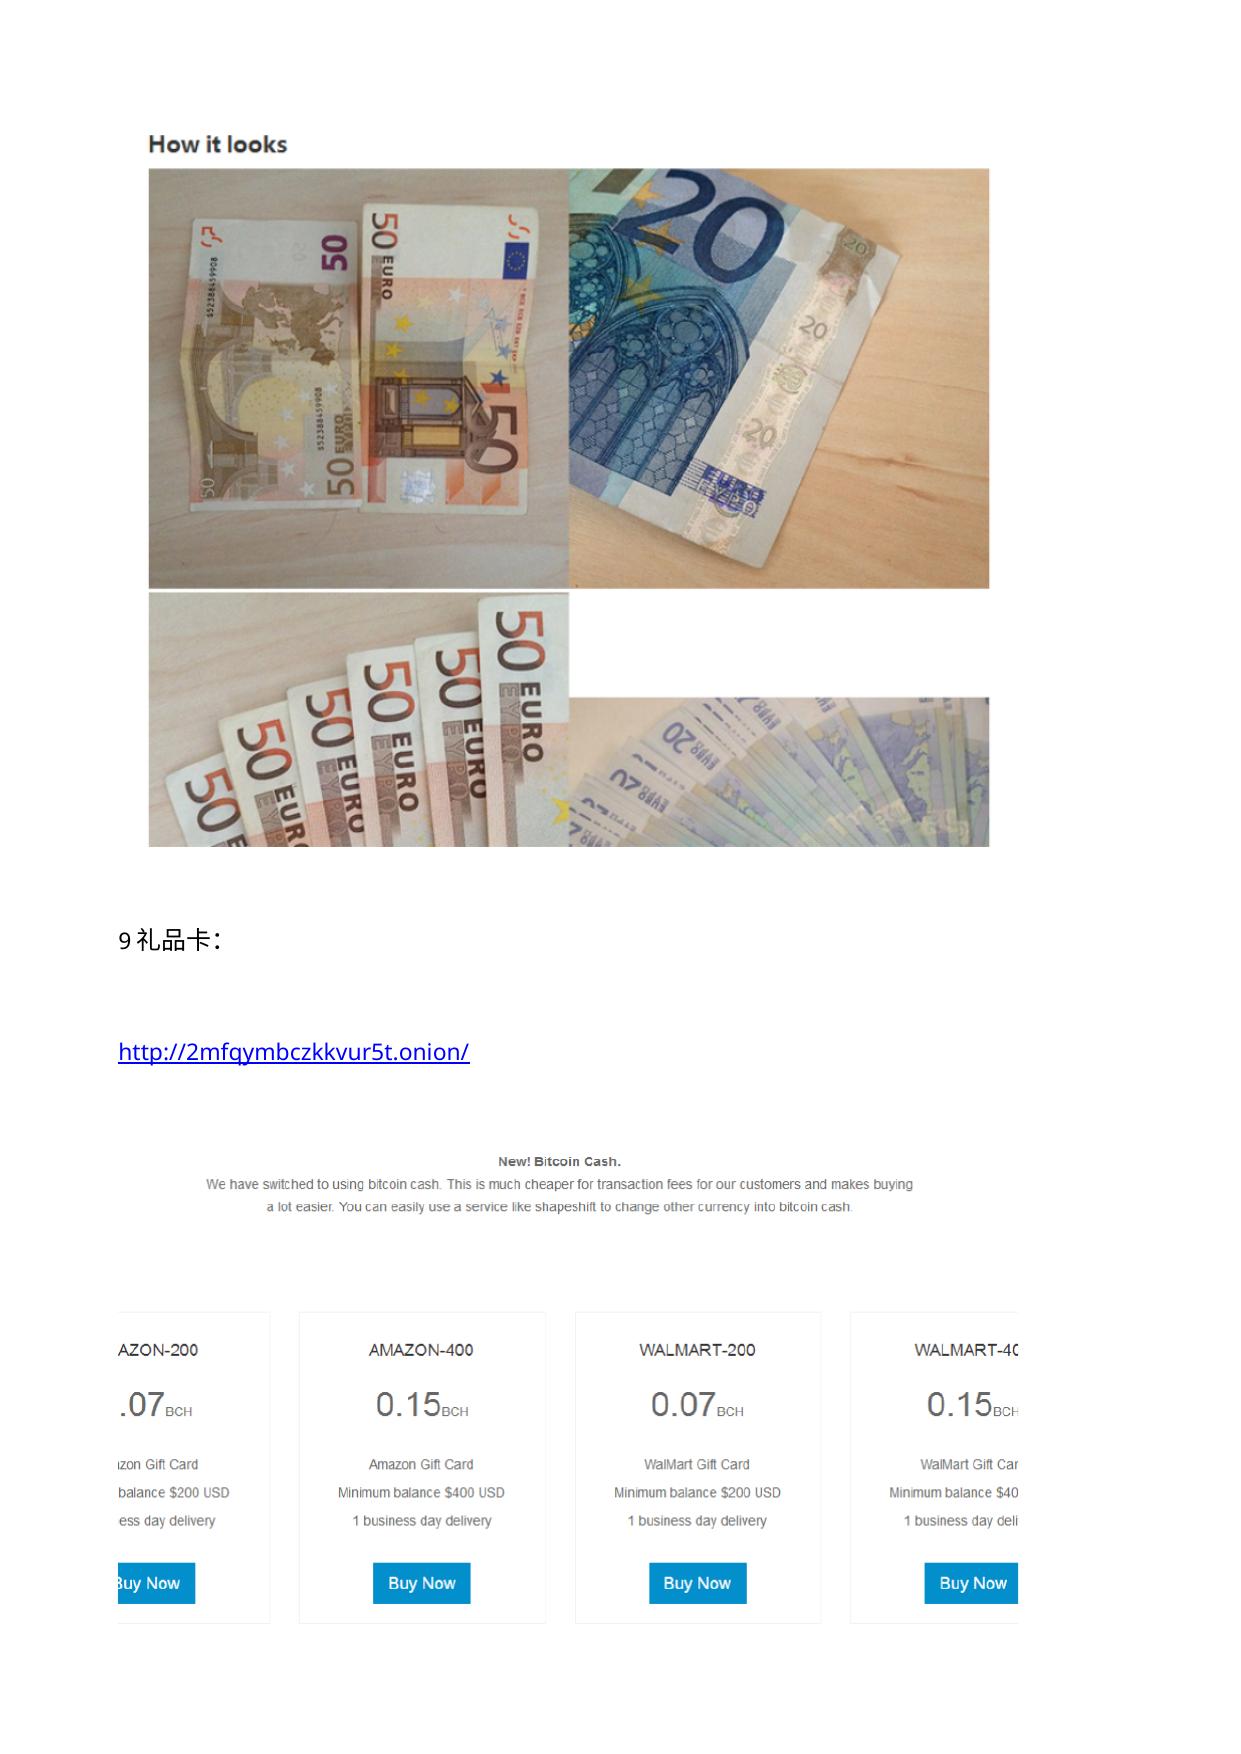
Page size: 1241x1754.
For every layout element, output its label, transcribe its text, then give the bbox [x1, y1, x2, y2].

text http://2mfqymbczkkvur5t.onion/ [118, 1036, 1122, 1067]
text 9礼品卡： [118, 920, 1122, 956]
